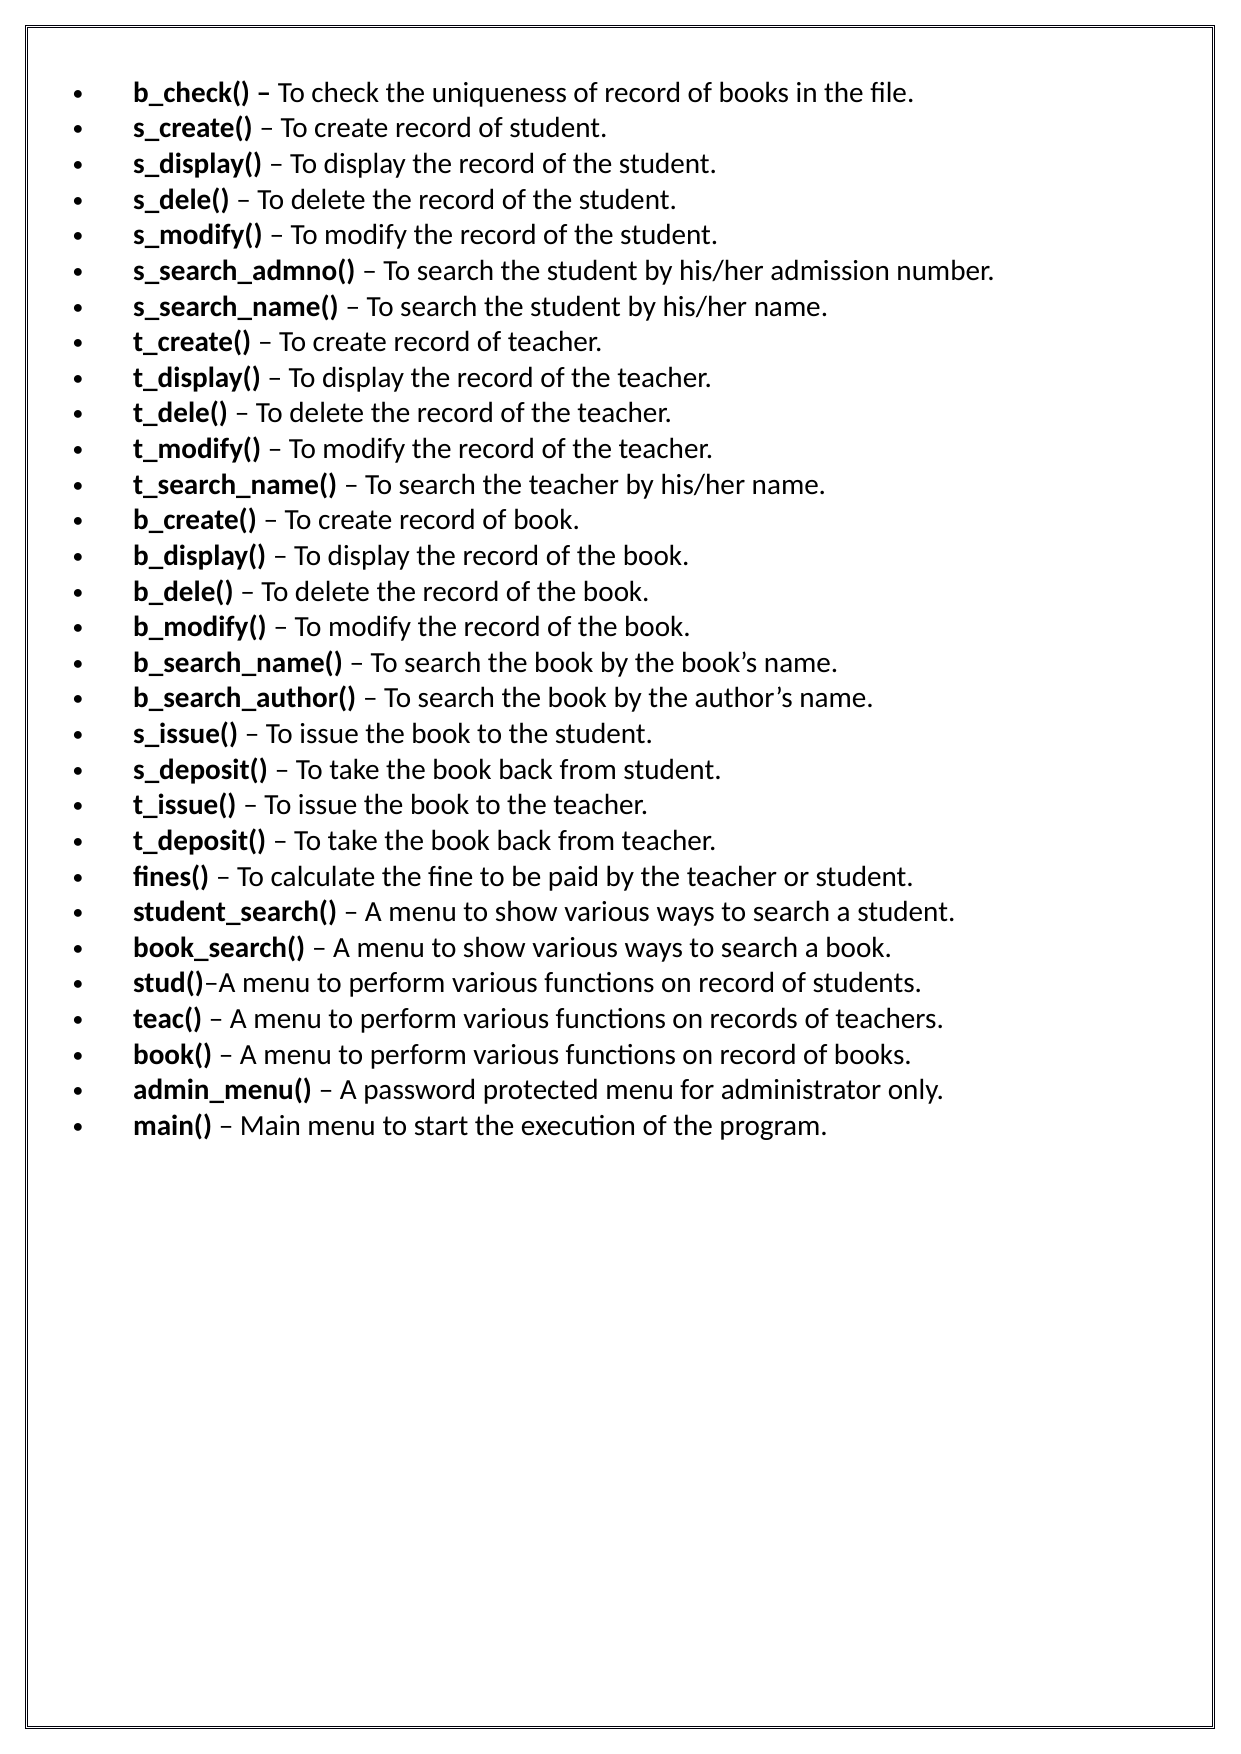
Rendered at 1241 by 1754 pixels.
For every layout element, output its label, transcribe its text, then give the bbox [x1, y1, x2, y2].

list t_modify() – To modify the record of the teacher. [74, 430, 1181, 466]
list t_issue() – To issue the book to the teacher. [74, 786, 1181, 822]
list t_dele() – To delete the record of the teacher. [74, 394, 1181, 430]
list main() – Main menu to start the execution of the program. [74, 1107, 1181, 1143]
list t_deposit() – To take the book back from teacher. [74, 822, 1181, 858]
list stud()–A menu to perform various functions on record of students. [74, 964, 1181, 1000]
list teac() – A menu to perform various functions on records of teachers. [74, 1000, 1181, 1036]
list b_search_name() – To search the book by the book’s name. [74, 644, 1181, 679]
list student_search() – A menu to show various ways to search a student. [74, 893, 1181, 929]
list b_search_author() – To search the book by the author’s name. [74, 679, 1181, 715]
list t_search_name() – To search the teacher by his/her name. [74, 466, 1181, 501]
list s_display() – To display the record of the student. [74, 145, 1181, 181]
list s_modify() – To modify the record of the student. [74, 216, 1181, 252]
list b_check() – To check the uniqueness of record of books in the file. [74, 74, 1181, 109]
list s_dele() – To delete the record of the student. [74, 181, 1181, 216]
list admin_menu() – A password protected menu for administrator only. [74, 1071, 1181, 1107]
list book_search() – A menu to show various ways to search a book. [74, 929, 1181, 964]
list book() – A menu to perform various functions on record of books. [74, 1036, 1181, 1071]
list b_dele() – To delete the record of the book. [74, 573, 1181, 608]
list s_search_admno() – To search the student by his/her admission number. [74, 252, 1181, 288]
list s_issue() – To issue the book to the student. [74, 715, 1181, 751]
list b_create() – To create record of book. [74, 501, 1181, 537]
list b_display() – To display the record of the book. [74, 537, 1181, 573]
list t_display() – To display the record of the teacher. [74, 359, 1181, 394]
list s_create() – To create record of student. [74, 109, 1181, 145]
list t_create() – To create record of teacher. [74, 323, 1181, 359]
list b_modify() – To modify the record of the book. [74, 608, 1181, 644]
list s_deposit() – To take the book back from student. [74, 751, 1181, 786]
list s_search_name() – To search the student by his/her name. [74, 288, 1181, 323]
list fines() – To calculate the fine to be paid by the teacher or student. [74, 858, 1181, 893]
